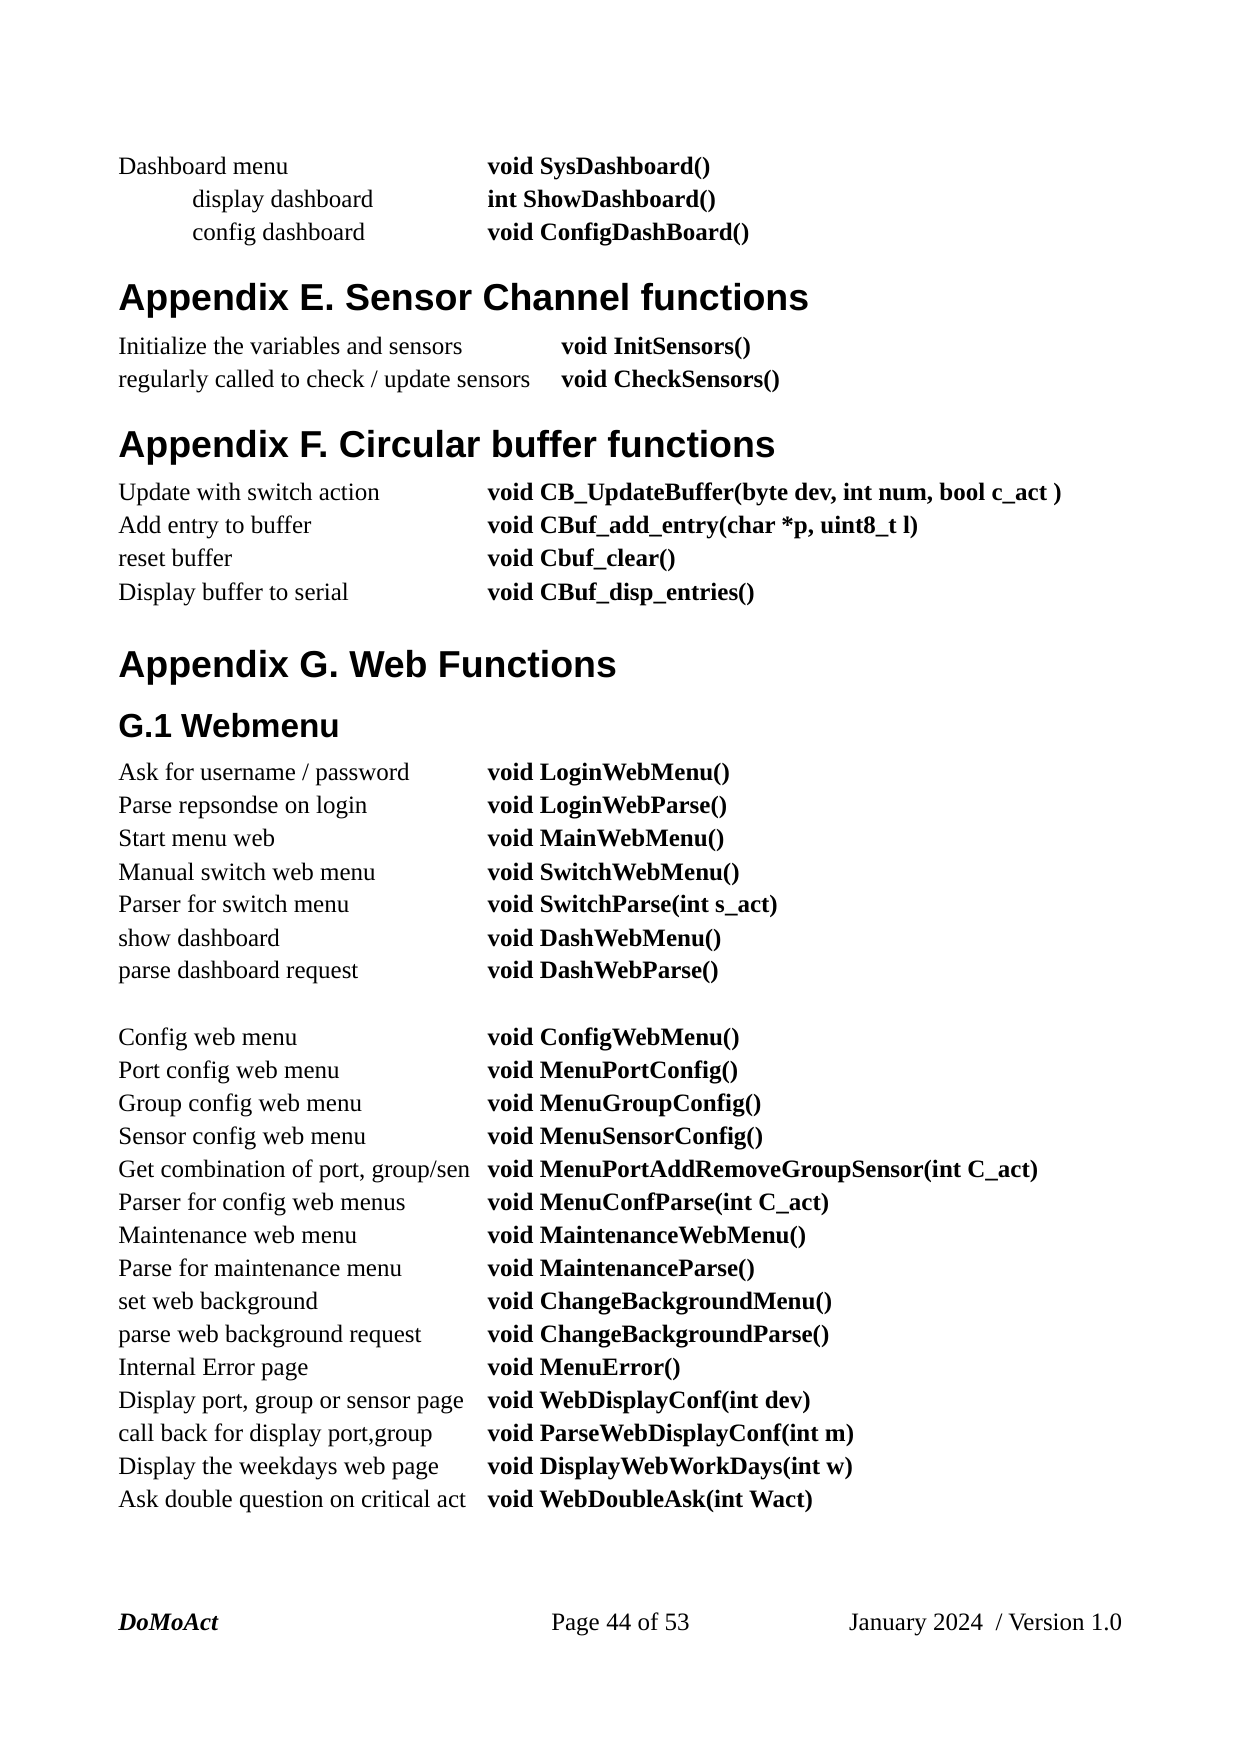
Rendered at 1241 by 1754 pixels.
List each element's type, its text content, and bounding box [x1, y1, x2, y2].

text Manual switch web menu void SwitchWebMenu() [118, 857, 1122, 885]
subtitle Appendix F. Circular buffer functions [118, 422, 1122, 465]
text Display the weekdays web page void DisplayWebWorkDays(int w) [118, 1451, 1122, 1480]
text Initialize the variables and sensors void InitSensors() [118, 331, 1122, 359]
subtitle G.1 Webmenu [118, 707, 1122, 745]
text show dashboard void DashWebMenu() [118, 923, 1122, 951]
text Dashboard menu void SysDashboard() [118, 151, 1122, 180]
text call back for display port,group void ParseWebDisplayConf(int m) [118, 1418, 1122, 1447]
text Parse for maintenance menu void MaintenanceParse() [118, 1253, 1122, 1282]
text display dashboard int ShowDashboard() [118, 184, 1122, 213]
text Maintenance web menu void MaintenanceWebMenu() [118, 1220, 1122, 1248]
text Add entry to buffer void CBuf_add_entry(char *p, uint8_t l) [118, 511, 1122, 539]
text Group config web menu void MenuGroupConfig() [118, 1088, 1122, 1116]
text reset buffer void Cbuf_clear() [118, 543, 1122, 572]
text Ask for username / password void LoginWebMenu() [118, 757, 1122, 786]
text Update with switch action void CB_UpdateBuffer(byte dev, int num, bool c_act ) [118, 477, 1122, 506]
subtitle Appendix E. Sensor Channel functions [118, 275, 1122, 318]
text parse web background request void ChangeBackgroundParse() [118, 1319, 1122, 1348]
text Parser for switch menu void SwitchParse(int s_act) [118, 889, 1122, 918]
text Parse repsondse on login void LoginWebParse() [118, 791, 1122, 819]
text Display port, group or sensor page void WebDisplayConf(int dev) [118, 1385, 1122, 1414]
text Config web menu void ConfigWebMenu() [118, 1022, 1122, 1050]
text Port config web menu void MenuPortConfig() [118, 1055, 1122, 1083]
text config dashboard void ConfigDashBoard() [118, 217, 1122, 246]
text Start menu web void MainWebMenu() [118, 823, 1122, 852]
text set web background void ChangeBackgroundMenu() [118, 1286, 1122, 1314]
text Internal Error page void MenuError() [118, 1352, 1122, 1381]
text regularly called to check / update sensors void CheckSensors() [118, 364, 1122, 393]
subtitle Appendix G. Web Functions [118, 643, 1122, 686]
text Get combination of port, group/sen void MenuPortAddRemoveGroupSensor(int C_act) [118, 1154, 1122, 1182]
text Display buffer to serial void CBuf_disp_entries() [118, 577, 1122, 605]
text parse dashboard request void DashWebParse() [118, 956, 1122, 984]
text Parser for config web menus void MenuConfParse(int C_act) [118, 1187, 1122, 1216]
text Ask double question on critical act void WebDoubleAsk(int Wact) [118, 1484, 1122, 1513]
text Sensor config web menu void MenuSensorConfig() [118, 1121, 1122, 1149]
